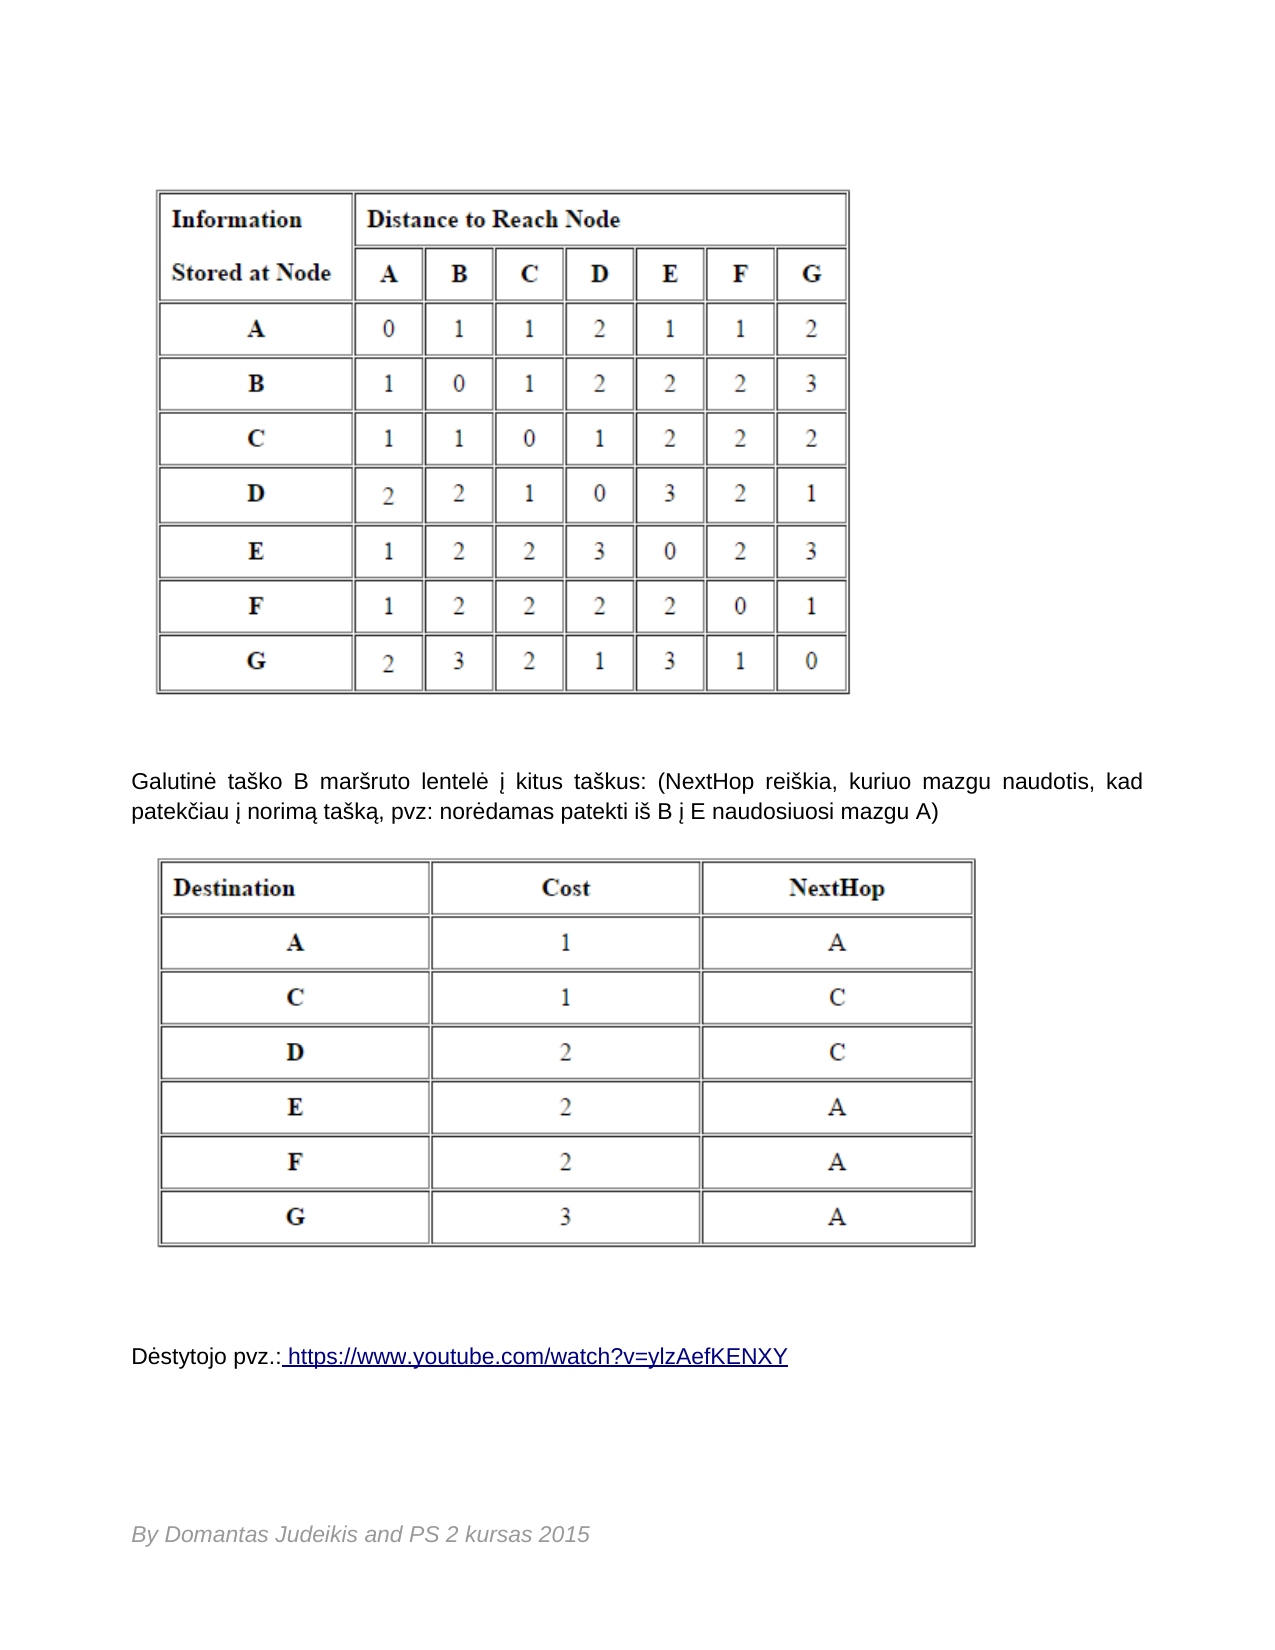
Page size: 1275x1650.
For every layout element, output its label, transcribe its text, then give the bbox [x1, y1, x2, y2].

text Dėstytojo pvz.: https://www.youtube.com/watch?v=ylzAefKENXY [131, 1343, 1144, 1369]
picture [150, 846, 1001, 1263]
text Galutinė taško B maršruto lentelė į kitus taškus: (NextHop reiškia, kuriuo mazgu naudotis, kad patekčiau į norimą tašką, pvz: norėdamas patekti iš B į E naudosiuosi mazgu A) [131, 769, 1144, 824]
picture [150, 168, 872, 718]
